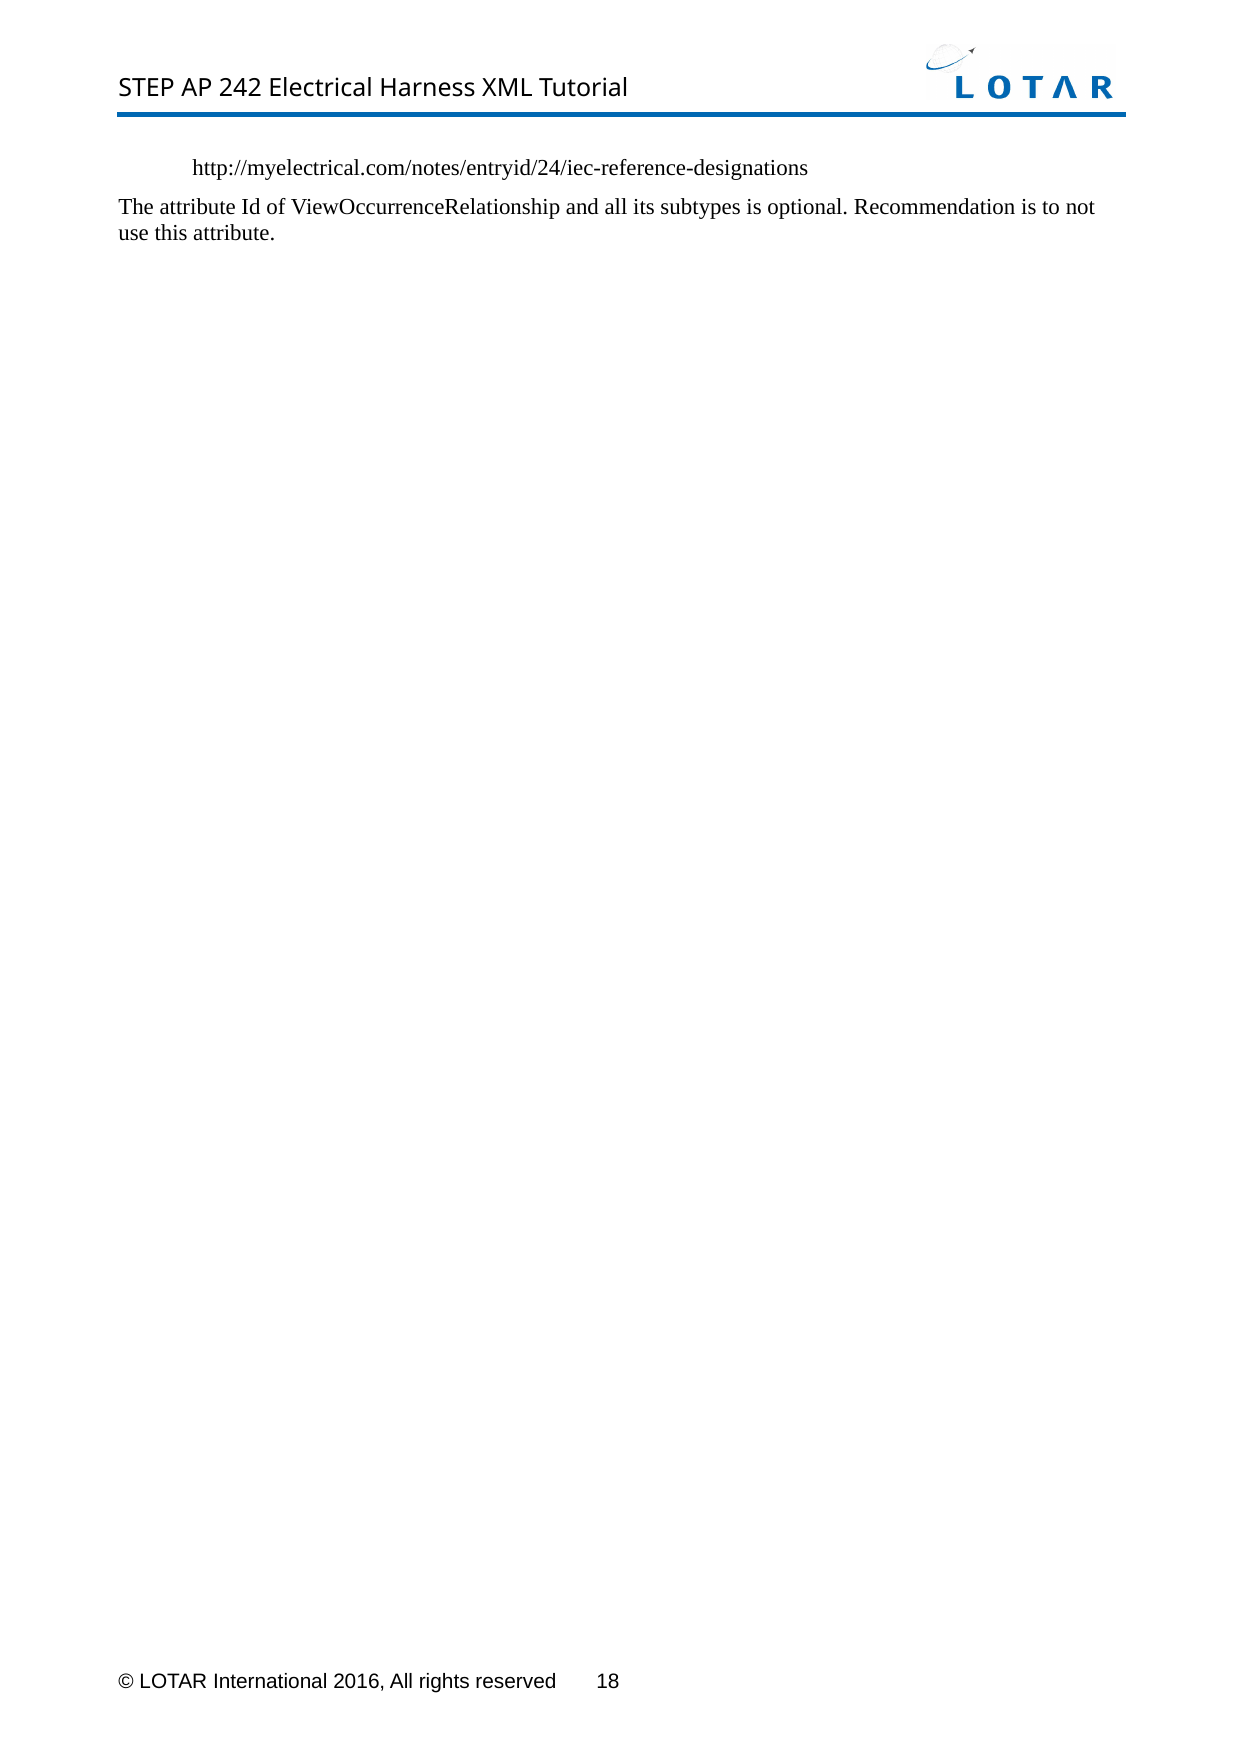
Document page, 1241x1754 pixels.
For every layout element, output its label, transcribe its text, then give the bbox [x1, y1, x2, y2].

text http://myelectrical.com/notes/entryid/24/iec-reference-designations [118, 154, 1122, 180]
text The attribute Id of ViewOccurrenceRelationship and all its subtypes is optional. Recommendation is to not use this attribute. [118, 193, 1122, 246]
